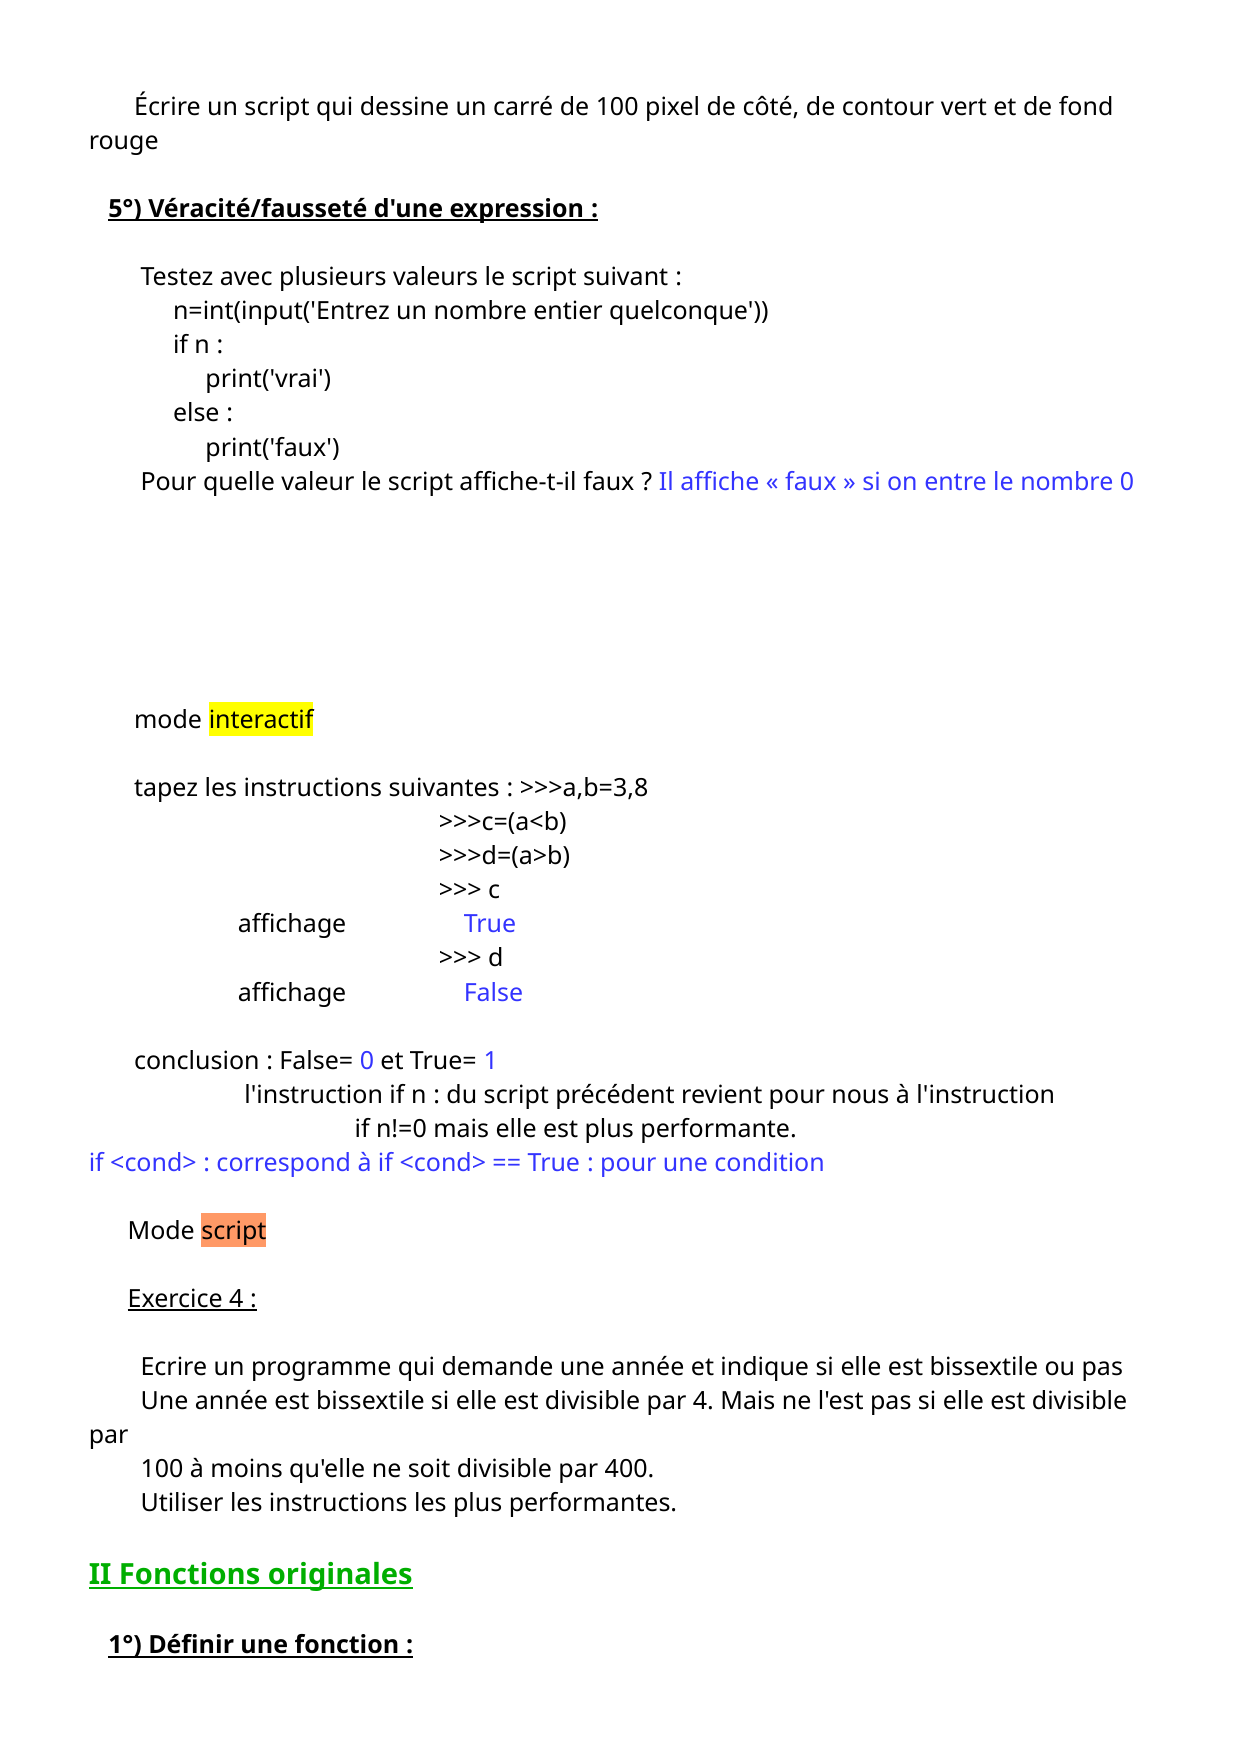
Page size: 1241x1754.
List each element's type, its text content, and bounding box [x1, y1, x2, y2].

text l'instruction if n : du script précédent revient pour nous à l'instruction [88, 1076, 1152, 1110]
text if n!=0 mais elle est plus performante. [88, 1110, 1152, 1144]
text if <cond> : correspond à if <cond> == True : pour une condition [88, 1144, 1152, 1178]
text Mode script [88, 1213, 1152, 1247]
text Écrire un script qui dessine un carré de 100 pixel de côté, de contour vert et de fond rouge [88, 88, 1152, 157]
text Exercice 4 : [88, 1281, 1152, 1315]
text affichage False [88, 974, 1152, 1008]
text Une année est bissextile si elle est divisible par 4. Mais ne l'est pas si elle est divisible par [88, 1383, 1152, 1451]
text >>> c [88, 872, 1152, 906]
text 1°) Définir une fonction : [88, 1627, 1152, 1661]
text affichage True [88, 906, 1152, 940]
text Pour quelle valeur le script affiche-t-il faux ? Il affiche « faux » si on entre le nombre 0 [88, 463, 1152, 497]
text else : [88, 395, 1152, 429]
text Utiliser les instructions les plus performantes. [88, 1485, 1152, 1519]
text conclusion : False= 0 et True= 1 [88, 1042, 1152, 1076]
text Ecrire un programme qui demande une année et indique si elle est bissextile ou pas [88, 1349, 1152, 1383]
text 100 à moins qu'elle ne soit divisible par 400. [88, 1451, 1152, 1485]
text print('faux') [88, 429, 1152, 463]
text 5°) Véracité/fausseté d'une expression : [88, 191, 1152, 225]
text print('vrai') [88, 361, 1152, 395]
text II Fonctions originales [88, 1553, 1152, 1593]
text if n : [88, 327, 1152, 361]
text >>>d=(a>b) [88, 838, 1152, 872]
text n=int(input('Entrez un nombre entier quelconque')) [88, 293, 1152, 327]
text mode interactif [88, 702, 1152, 736]
text >>> d [88, 940, 1152, 974]
text tapez les instructions suivantes : >>>a,b=3,8 [88, 770, 1152, 804]
text Testez avec plusieurs valeurs le script suivant : [88, 259, 1152, 293]
text >>>c=(a<b) [88, 804, 1152, 838]
